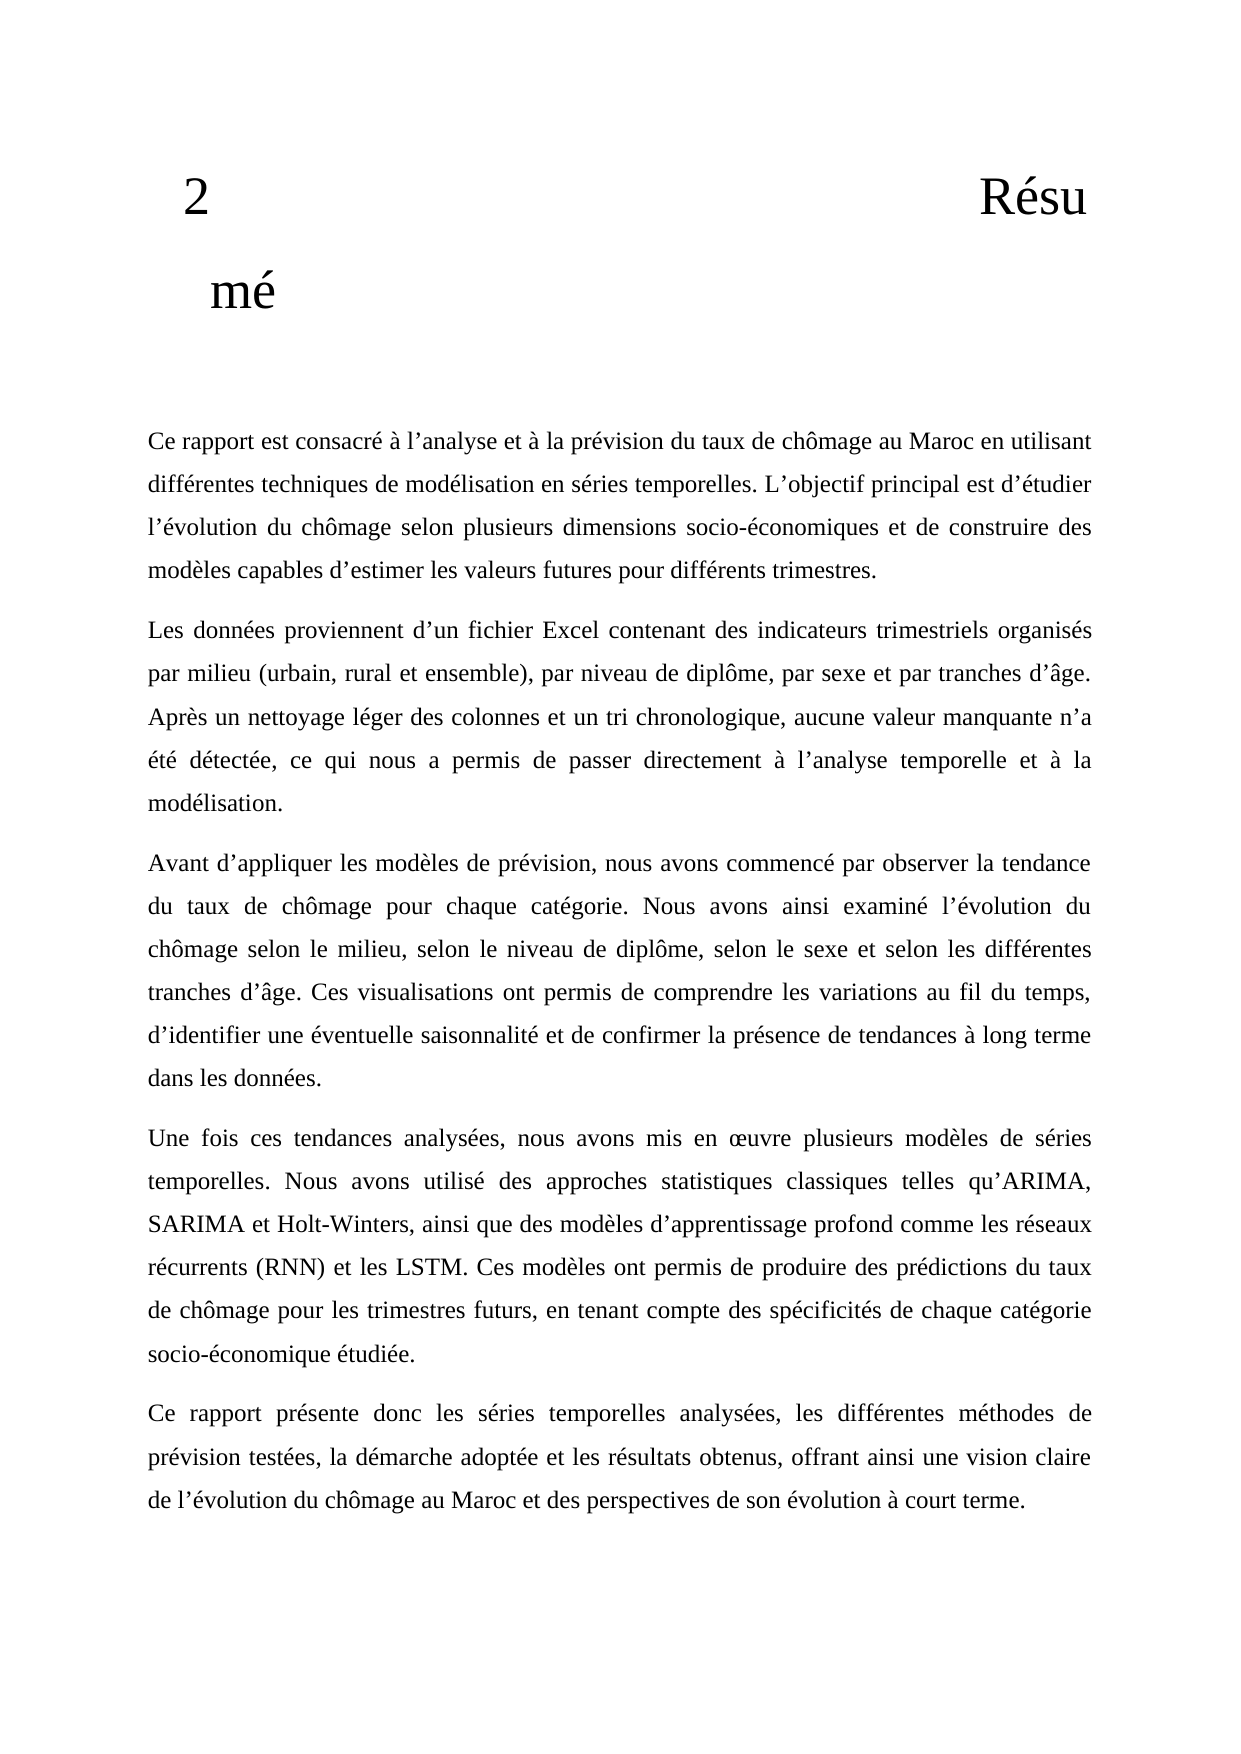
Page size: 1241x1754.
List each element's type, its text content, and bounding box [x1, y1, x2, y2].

text Ce rapport présente donc les séries temporelles analysées, les différentes méthodes de prévision testées, la démarche adoptée et les résultats obtenus, offrant ainsi une vision claire de l’évolution du chômage au Maroc et des perspectives de son évolution à court terme. [148, 1398, 1093, 1513]
text Avant d’appliquer les modèles de prévision, nous avons commencé par observer la tendance du taux de chômage pour chaque catégorie. Nous avons ainsi examiné l’évolution du chômage selon le milieu, selon le niveau de diplôme, selon le sexe et selon les différentes tranches d’âge. Ces visualisations ont permis de comprendre les variations au fil du temps, d’identifier une éventuelle saisonnalité et de confirmer la présence de tendances à long terme dans les données. [148, 848, 1093, 1092]
subtitle Résumé [210, 164, 1093, 320]
text Ce rapport est consacré à l’analyse et à la prévision du taux de chômage au Maroc en utilisant différentes techniques de modélisation en séries temporelles. L’objectif principal est d’étudier l’évolution du chômage selon plusieurs dimensions socio-économiques et de construire des modèles capables d’estimer les valeurs futures pour différents trimestres. [148, 426, 1093, 584]
text Une fois ces tendances analysées, nous avons mis en œuvre plusieurs modèles de séries temporelles. Nous avons utilisé des approches statistiques classiques telles qu’ARIMA, SARIMA et Holt-Winters, ainsi que des modèles d’apprentissage profond comme les réseaux récurrents (RNN) et les LSTM. Ces modèles ont permis de produire des prédictions du taux de chômage pour les trimestres futurs, en tenant compte des spécificités de chaque catégorie socio-économique étudiée. [148, 1123, 1093, 1367]
text Les données proviennent d’un fichier Excel contenant des indicateurs trimestriels organisés par milieu (urbain, rural et ensemble), par niveau de diplôme, par sexe et par tranches d’âge. Après un nettoyage léger des colonnes et un tri chronologique, aucune valeur manquante n’a été détectée, ce qui nous a permis de passer directement à l’analyse temporelle et à la modélisation. [148, 615, 1093, 817]
